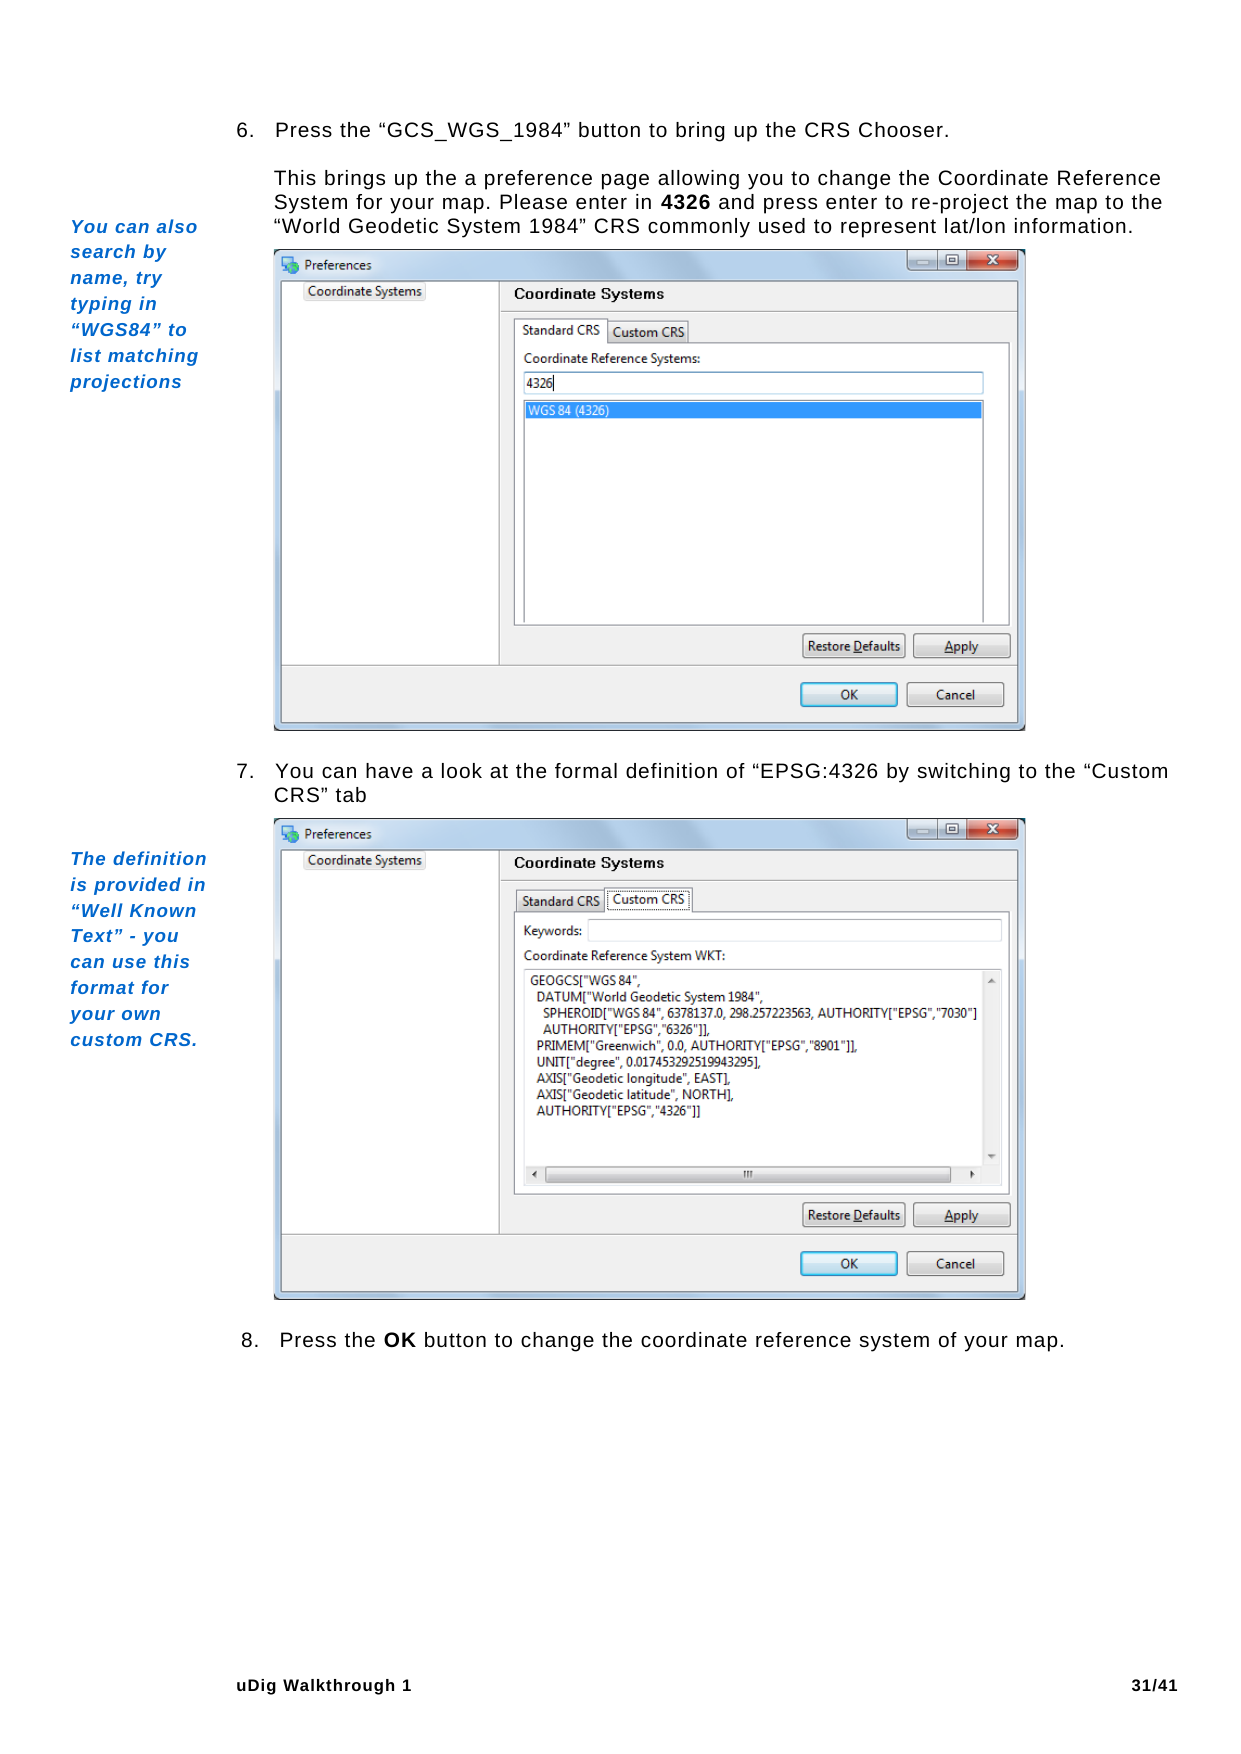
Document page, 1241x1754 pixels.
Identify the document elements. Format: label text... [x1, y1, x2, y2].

list You can have a look at the formal definition of “EPSG:4326 by switching to the “Custom CRS” tab [236, 759, 1181, 1311]
list You can also search by name, try typing in “WGS84” to list matching projections [70, 215, 218, 392]
picture [273, 818, 1026, 1300]
picture [273, 249, 1026, 731]
list Press the OK button to change the coordinate reference system of your map. [241, 1328, 1181, 1352]
list Press the “GCS_WGS_1984” button to bring up the CRS Chooser. This brings up the a preference page allowing you to change the Coordinate Reference System for your map. Please enter in 4326 and press enter to re-project the map to the “World Geodetic System 1984” CRS commonly used to represent lat/lon information. [236, 118, 1181, 742]
list The definition is provided in “Well Known Text” - you can use this format for your own custom CRS. [70, 848, 218, 1050]
